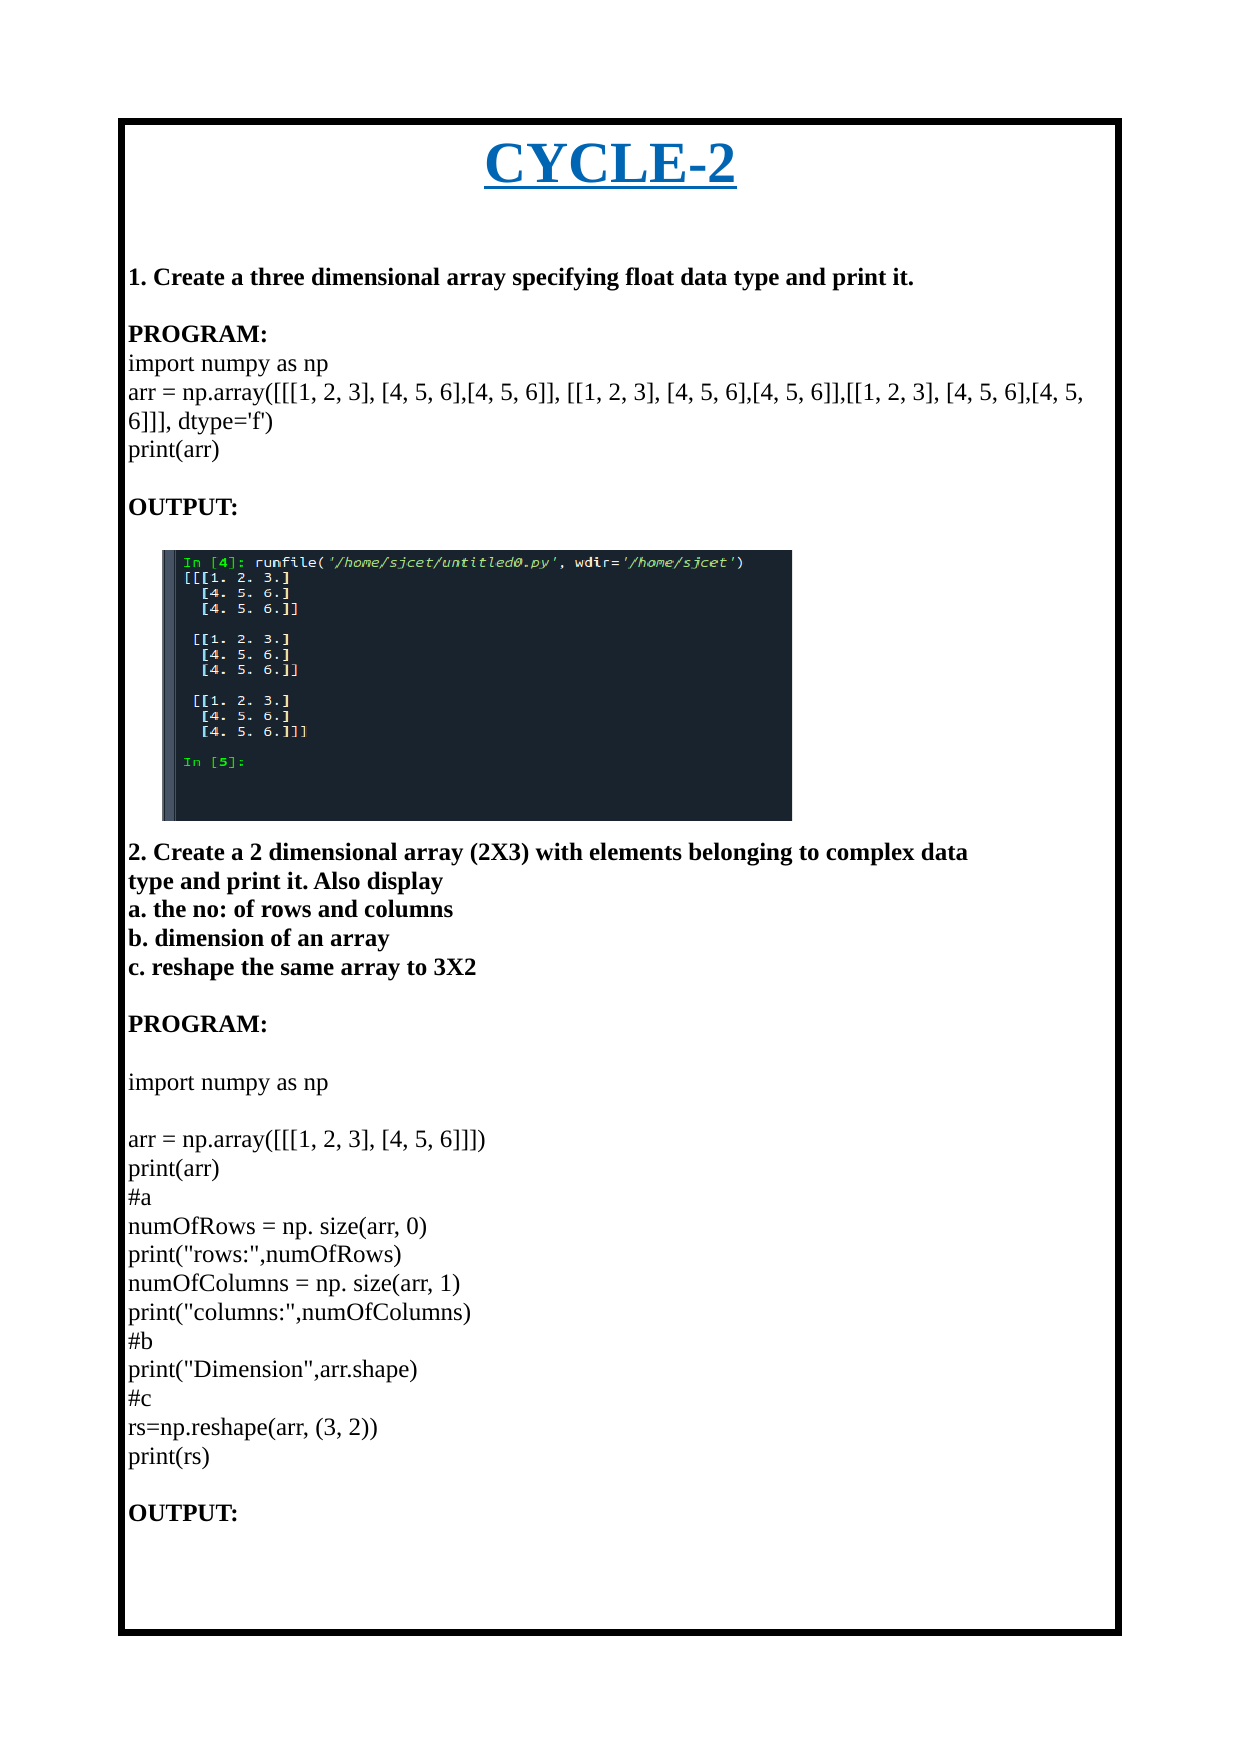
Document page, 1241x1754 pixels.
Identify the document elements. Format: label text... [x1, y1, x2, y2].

text arr = np.array([[[1, 2, 3], [4, 5, 6]]]) [128, 1124, 1112, 1153]
text OUTPUT: [128, 1498, 1112, 1527]
text print("Dimension",arr.shape) [128, 1354, 1112, 1383]
text type and print it. Also display [128, 866, 1112, 894]
text import numpy as np [128, 1067, 1112, 1096]
text print(arr) [128, 434, 1112, 463]
text PROGRAM: [128, 319, 1112, 348]
text b. dimension of an array [128, 923, 1112, 952]
text import numpy as np [128, 348, 1112, 377]
text numOfRows = np. size(arr, 0) [128, 1211, 1112, 1239]
text 2. Create a 2 dimensional array (2X3) with elements belonging to complex data [128, 837, 1112, 866]
text PROGRAM: [128, 1009, 1112, 1038]
text numOfColumns = np. size(arr, 1) [128, 1268, 1112, 1297]
text c. reshape the same array to 3X2 [128, 952, 1112, 981]
text CYCLE-2 [128, 128, 1112, 195]
text arr = np.array([[[1, 2, 3], [4, 5, 6],[4, 5, 6]], [[1, 2, 3], [4, 5, 6],[4, 5, 6]],[[1, 2, 3], [4, 5, 6],[4, 5, 6]]], dtype='f') [128, 377, 1112, 434]
text 1. Create a three dimensional array specifying float data type and print it. [128, 262, 1112, 291]
text rs=np.reshape(arr, (3, 2)) [128, 1412, 1112, 1441]
text a. the no: of rows and columns [128, 894, 1112, 923]
text OUTPUT: [128, 492, 1112, 521]
text #c [128, 1383, 1112, 1412]
text #b [128, 1326, 1112, 1354]
text print("rows:",numOfRows) [128, 1239, 1112, 1268]
text #a [128, 1182, 1112, 1211]
picture [519, 661, 793, 821]
text print(arr) [128, 1153, 1112, 1182]
text print("columns:",numOfColumns) [128, 1297, 1112, 1326]
text print(rs) [128, 1441, 1112, 1469]
